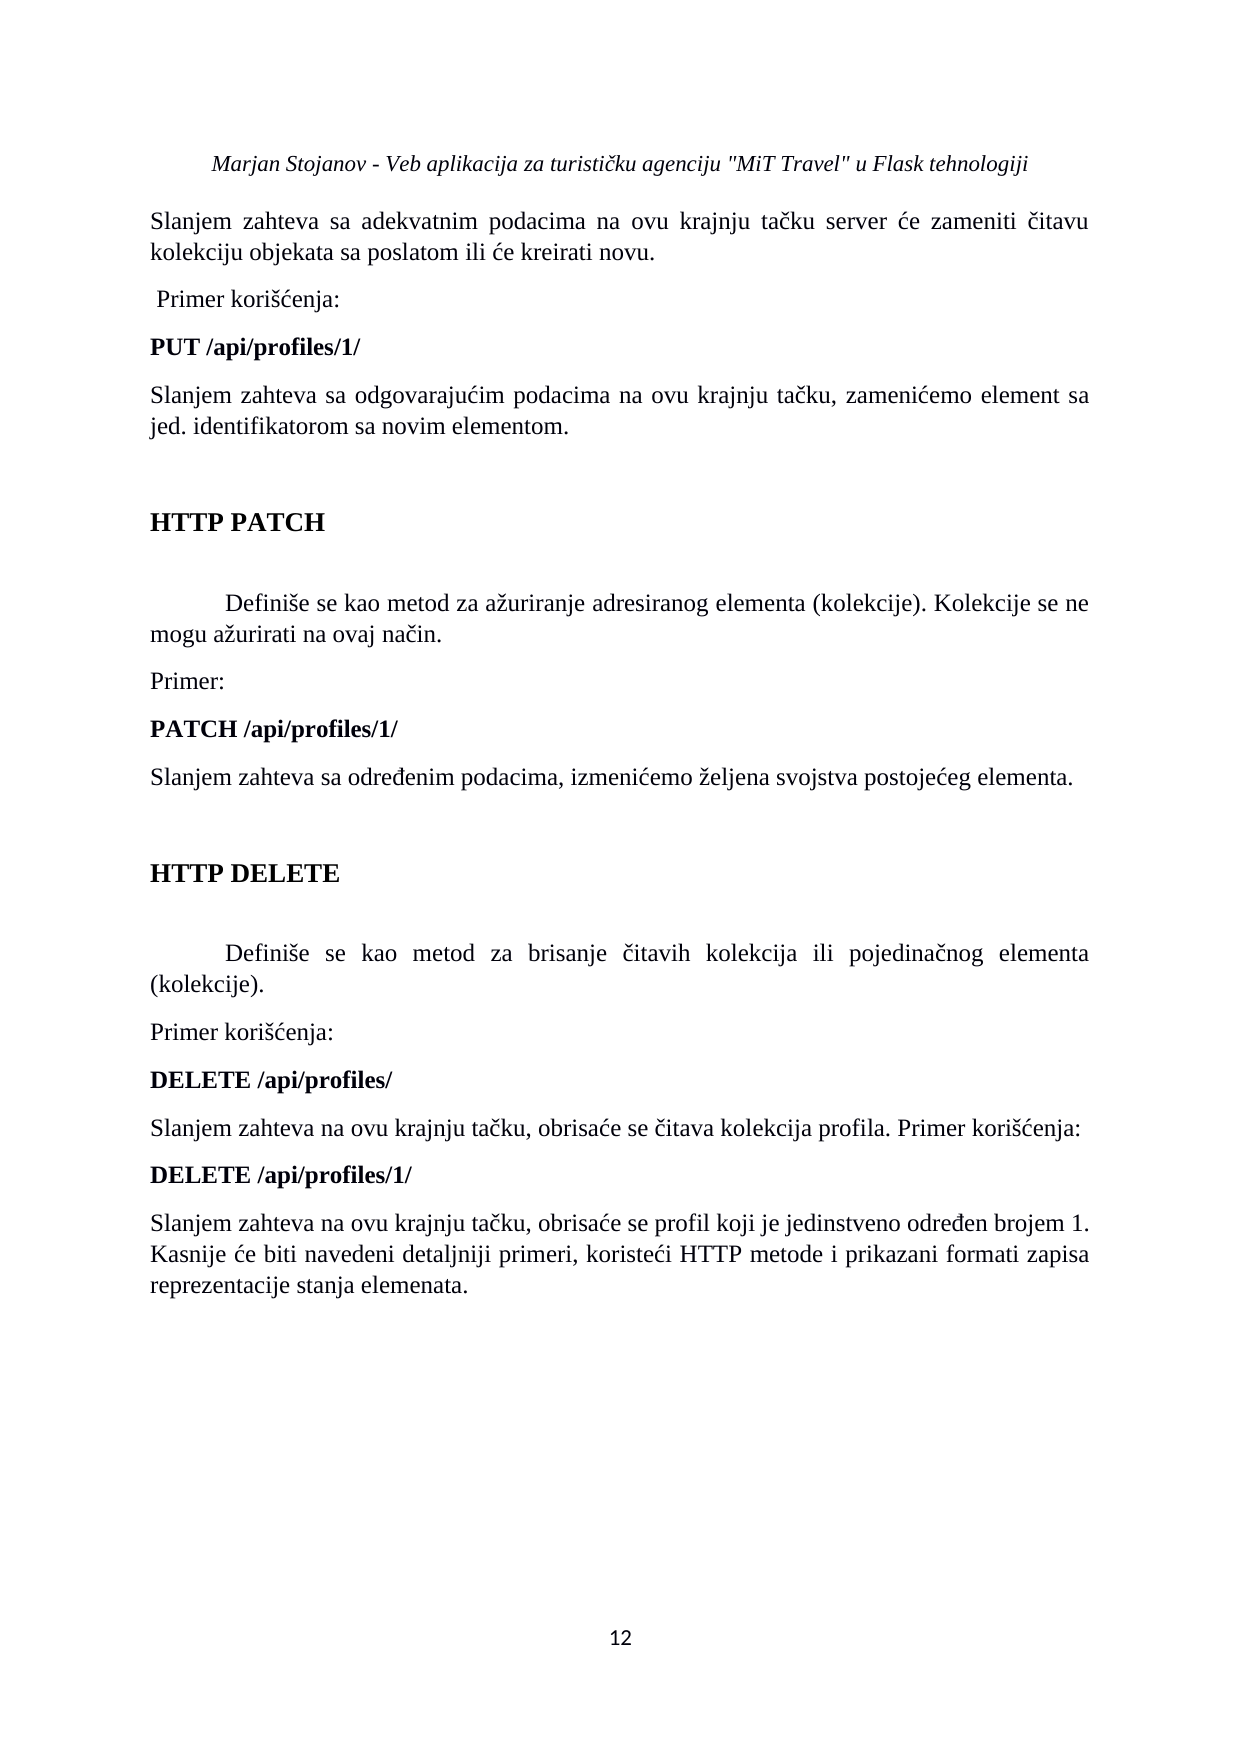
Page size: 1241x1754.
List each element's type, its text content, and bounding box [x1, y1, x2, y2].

text Slanjem zahteva sa odgovarajućim podacima na ovu krajnju tačku, zamenićemo element sa jed. identifikatorom sa novim elementom. [150, 380, 1090, 440]
text Definiše se kao metod za brisanje čitavih kolekcija ili pojedinačnog elementa (kolekcije). [150, 938, 1090, 998]
text Primer korišćenja: [150, 1017, 1090, 1046]
text PATCH /api/profiles/1/ [150, 714, 1090, 743]
text Primer korišćenja: [150, 284, 1090, 313]
text Slanjem zahteva sa adekvatnim podacima na ovu krajnju tačku server će zameniti čitavu kolekciju objekata sa poslatom ili će kreirati novu. [150, 206, 1090, 266]
text DELETE /api/profiles/ [150, 1065, 1090, 1094]
text PUT /api/profiles/1/ [150, 332, 1090, 361]
subtitle HTTP PATCH [150, 506, 1090, 538]
text Slanjem zahteva na ovu krajnju tačku, obrisaće se čitava kolekcija profila. Primer korišćenja: [150, 1113, 1090, 1141]
text DELETE /api/profiles/1/ [150, 1160, 1090, 1189]
text Primer: [150, 666, 1090, 695]
text Definiše se kao metod za ažuriranje adresiranog elementa (kolekcije). Kolekcije se ne mogu ažurirati na ovaj način. [150, 588, 1090, 647]
text Slanjem zahteva sa određenim podacima, izmenićemo željena svojstva postojećeg elementa. [150, 762, 1090, 791]
text Slanjem zahteva na ovu krajnju tačku, obrisaće se profil koji je jedinstveno određen brojem 1. Kasnije će biti navedeni detaljniji primeri, koristeći HTTP metode i prikazani formati zapisa reprezentacije stanja elemenata. [150, 1208, 1090, 1299]
subtitle HTTP DELETE [150, 857, 1090, 888]
